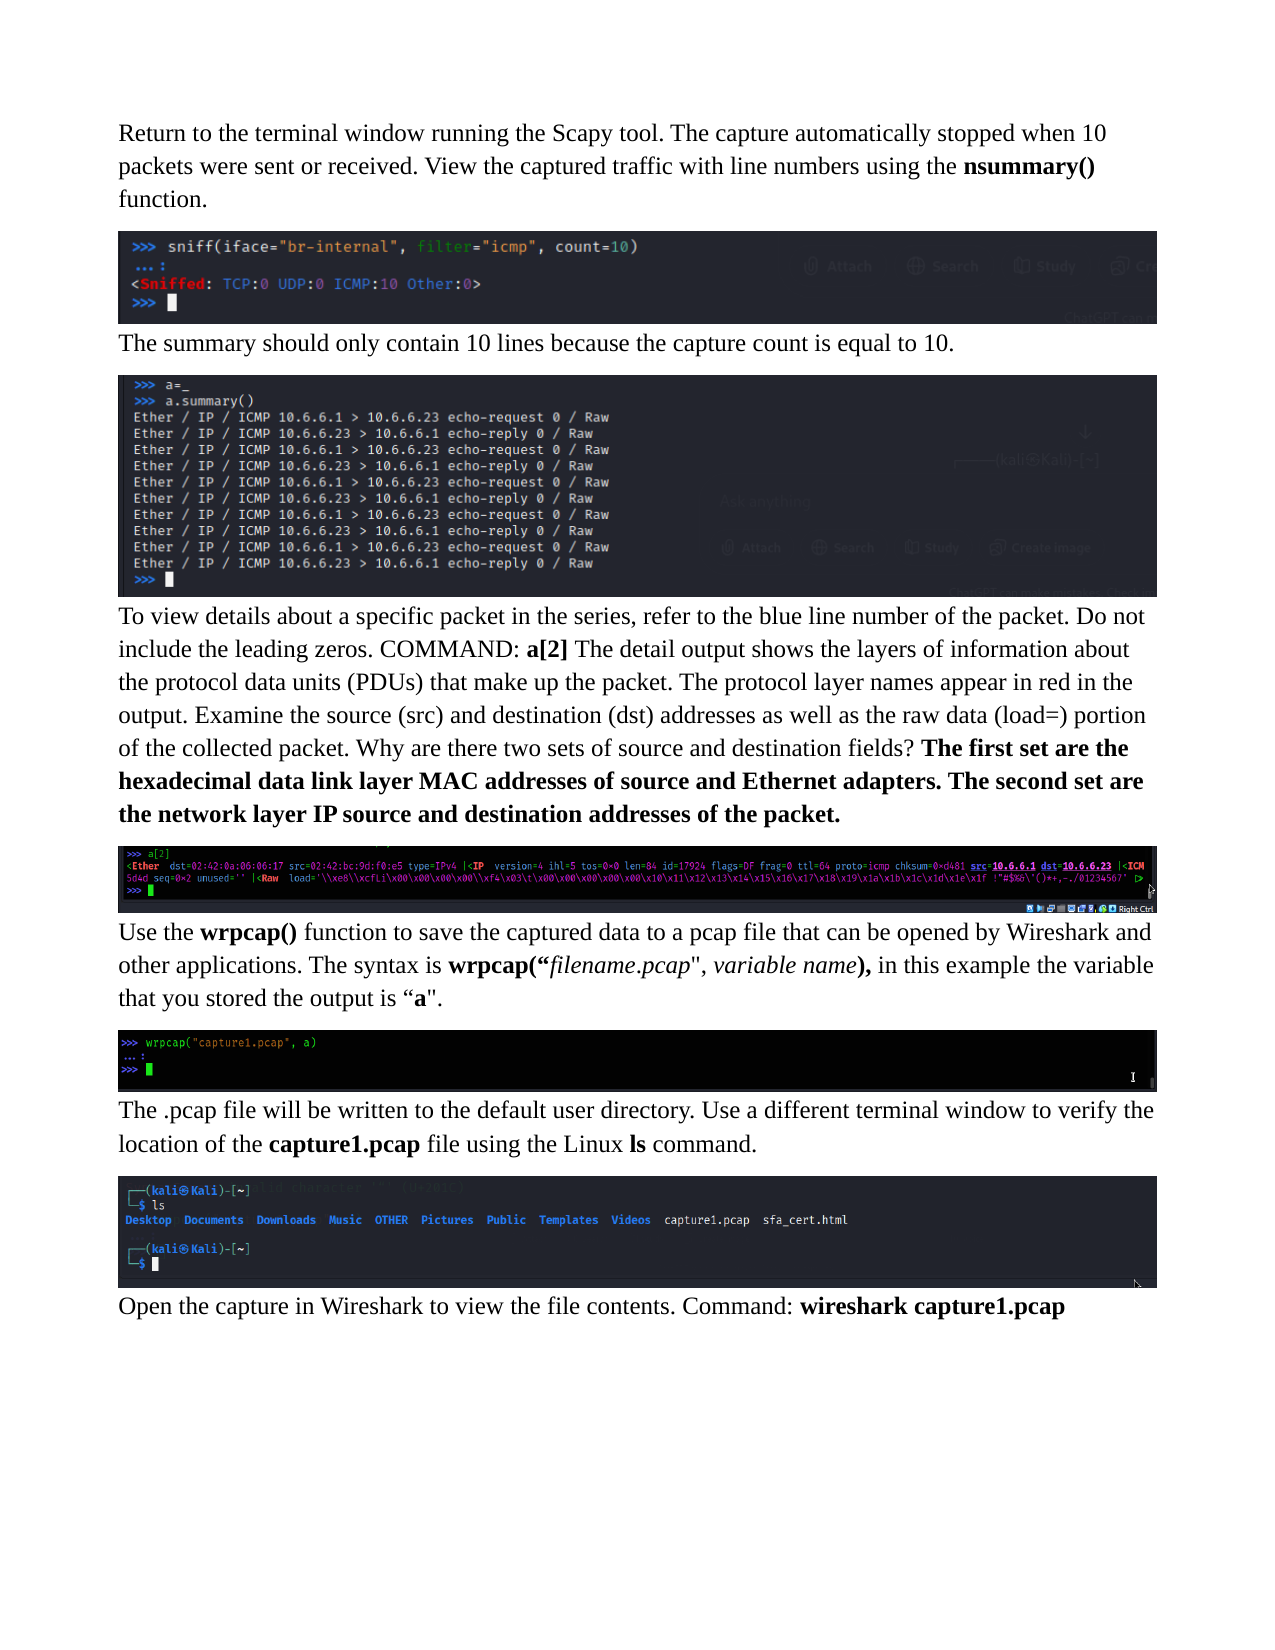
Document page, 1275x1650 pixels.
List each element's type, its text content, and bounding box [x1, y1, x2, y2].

text The .pcap file will be written to the default user directory. Use a different terminal window to verify the location of the capture1.pcap file using the Linux ls command. [118, 1092, 1157, 1157]
picture [118, 846, 1157, 913]
picture [118, 375, 1157, 597]
text Return to the terminal window running the Scapy tool. The capture automatically stopped when 10 packets were sent or received. View the captured traffic with line numbers using the nsummary() function. [118, 118, 1157, 213]
picture [118, 1176, 1157, 1288]
text Use the wrpcap() function to save the captured data to a pcap file that can be opened by Wireshark and other applications. The syntax is wrpcap(“filename.pcap", variable name), in this example the variable that you stored the output is “a". [118, 913, 1157, 1011]
text To view details about a specific packet in the series, refer to the blue line number of the packet. Do not include the leading zeros. COMMAND: a[2] The detail output shows the layers of information about the protocol data units (PDUs) that make up the packet. The protocol layer names appear in red in the output. Examine the source (src) and destination (dst) addresses as well as the raw data (load=) portion of the collected packet. Why are there two sets of source and destination fields? The first set are the hexadecimal data link layer MAC addresses of source and Ethernet adapters. The second set are the network layer IP source and destination addresses of the packet. [118, 597, 1157, 828]
picture [118, 231, 1157, 324]
text Open the capture in Wireshark to view the file contents. Command: wireshark capture1.pcap [118, 1288, 1157, 1320]
picture [118, 1030, 1157, 1092]
text The summary should only contain 10 lines because the capture count is equal to 10. [118, 324, 1157, 357]
